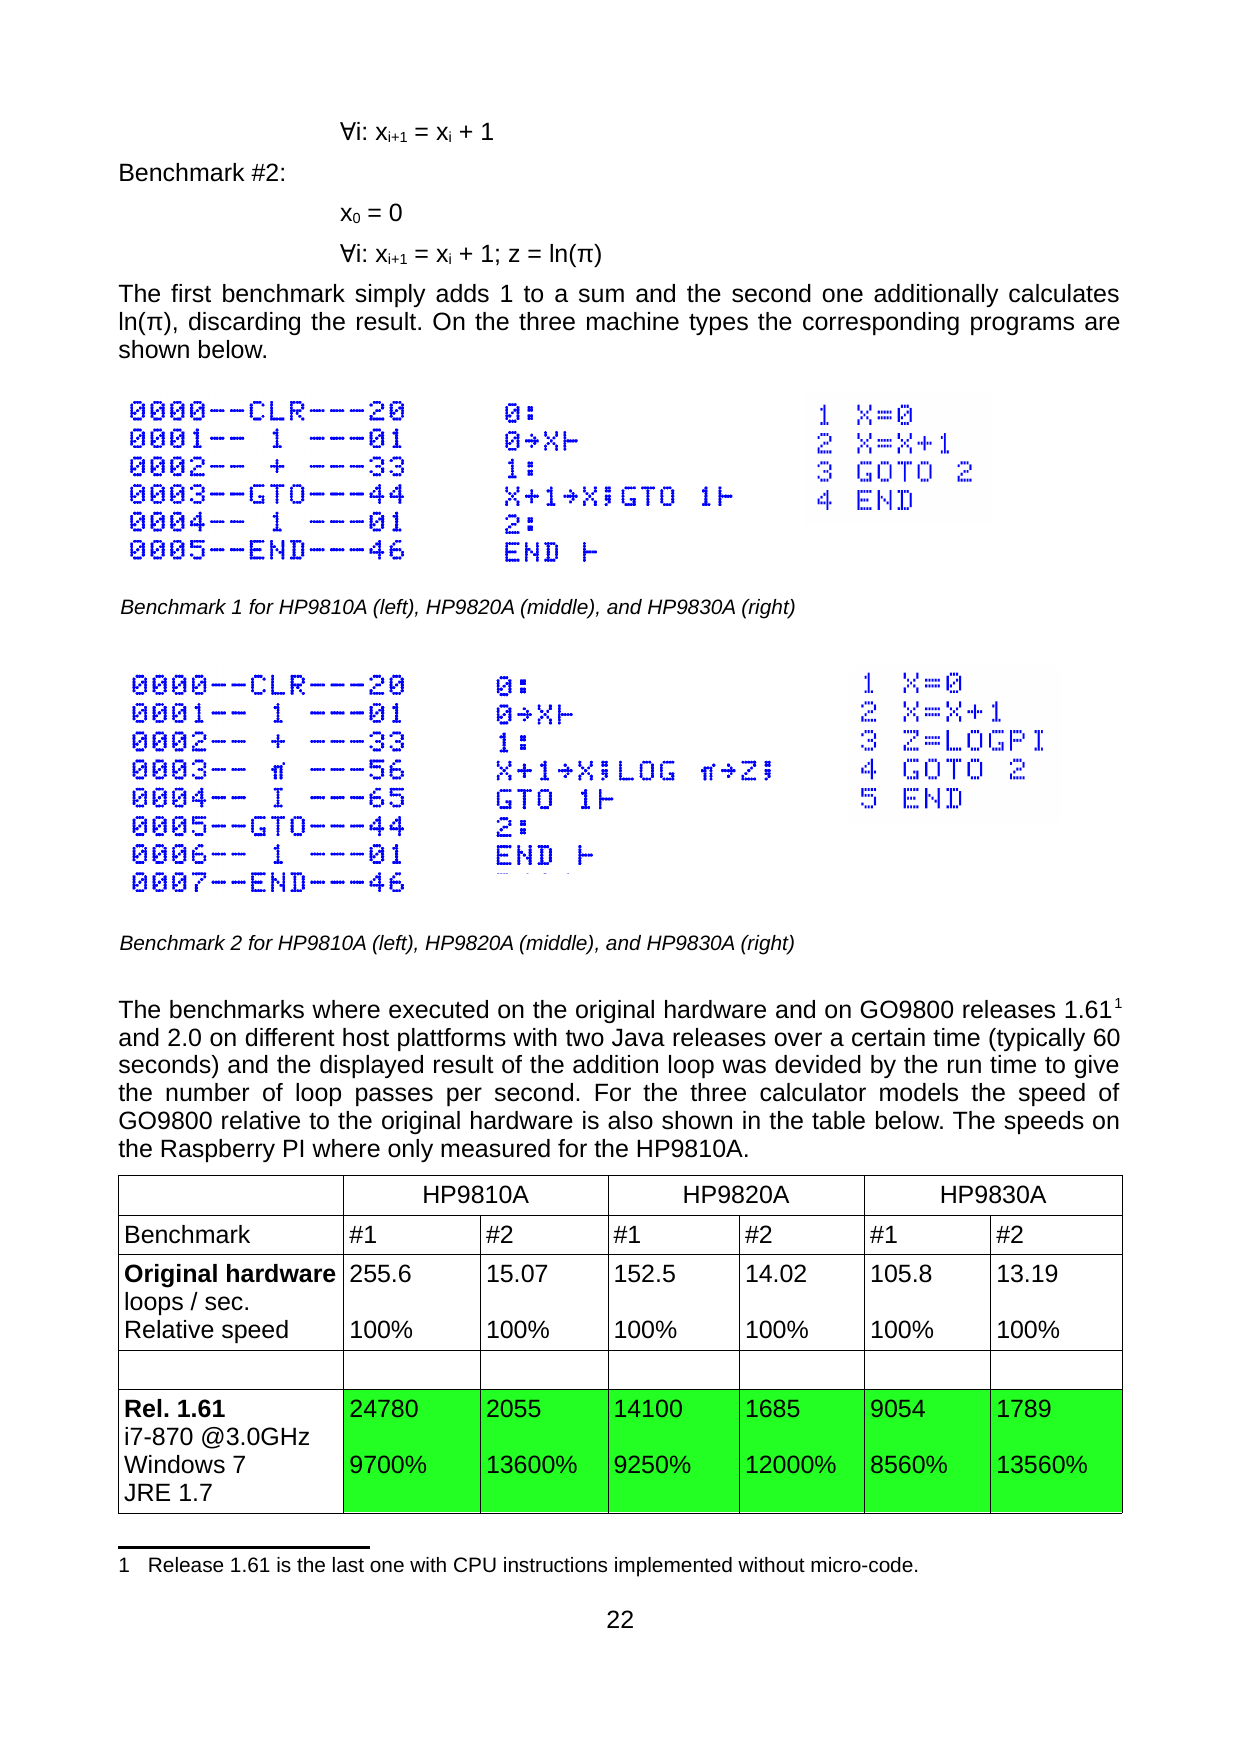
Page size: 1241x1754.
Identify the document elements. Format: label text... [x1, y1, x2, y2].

table_cell 14100 9250% [609, 1390, 739, 1512]
table_cell [609, 1351, 739, 1389]
table_cell #2 [740, 1216, 864, 1254]
table_cell 105.8 100% [865, 1255, 990, 1350]
table_cell [119, 1351, 343, 1389]
text Benchmark #2: [118, 158, 1122, 186]
table_cell #1 [865, 1216, 990, 1254]
table_cell [344, 1351, 480, 1389]
table_header HP9830A [865, 1176, 1122, 1215]
picture [849, 665, 1062, 823]
text x0 = 0 [118, 199, 1122, 227]
table_header HP9810A [344, 1176, 608, 1215]
table_cell 1685 12000% [740, 1390, 864, 1512]
table_cell 15.07 100% [481, 1255, 608, 1350]
table_cell Rel. 1.61 i7-870 @3.0GHz Windows 7 JRE 1.7 [119, 1390, 343, 1512]
table_cell 24780 9700% [344, 1390, 480, 1512]
text Benchmark 1 for HP9810A (left), HP9820A (middle), and HP9830A (right) [120, 404, 1054, 618]
table_cell 152.5 100% [609, 1255, 739, 1350]
table_cell #1 [609, 1216, 739, 1254]
table_header [119, 1176, 343, 1215]
picture [487, 668, 783, 874]
table_cell [865, 1351, 990, 1389]
table_cell 1789 13560% [991, 1390, 1122, 1512]
text Ɐi: xi+1 = xi + 1 [118, 118, 1122, 146]
table_cell #2 [991, 1216, 1122, 1254]
table_cell [991, 1351, 1122, 1389]
text Ɐi: xi+1 = xi + 1; z = ln(π) [118, 239, 1122, 267]
table_cell 255.6 100% [344, 1255, 480, 1350]
table_cell [481, 1351, 608, 1389]
table_cell #1 [344, 1216, 480, 1254]
table_cell 9054 8560% [865, 1390, 990, 1512]
picture [803, 392, 993, 525]
picture [119, 392, 415, 572]
text The first benchmark simply adds 1 to a sum and the second one additionally calculates ln(π), discarding the result. On the three machine types the corresponding programs are shown below. [118, 280, 1122, 363]
table_cell #2 [481, 1216, 608, 1254]
text Release 1.61 is the last one with CPU instructions implemented without micro-code. [118, 1553, 1122, 1577]
table_cell 2055 13600% [481, 1390, 608, 1512]
table_cell Original hardware loops / sec. Relative speed [119, 1255, 343, 1350]
picture [493, 393, 742, 569]
table_cell 14.02 100% [740, 1255, 864, 1350]
table_cell [740, 1351, 864, 1389]
text Benchmark 2 for HP9810A (left), HP9820A (middle), and HP9830A (right) [119, 674, 1063, 955]
table_header HP9820A [609, 1176, 864, 1215]
table_cell 13.19 100% [991, 1255, 1122, 1350]
picture [121, 662, 417, 909]
text The benchmarks where executed on the original hardware and on GO9800 releases 1.61 and 2.0 on different host plattforms with two Java releases over a certain time (typically 60 seconds) and the displayed result of the addition loop was devided by the run time to give the number of loop passes per second. For the three calculator models the speed of GO9800 relative to the original hardware is also shown in the table below. The speeds on the Raspberry PI where only measured for the HP9810A. [118, 995, 1122, 1163]
table_cell Benchmark [119, 1216, 343, 1254]
